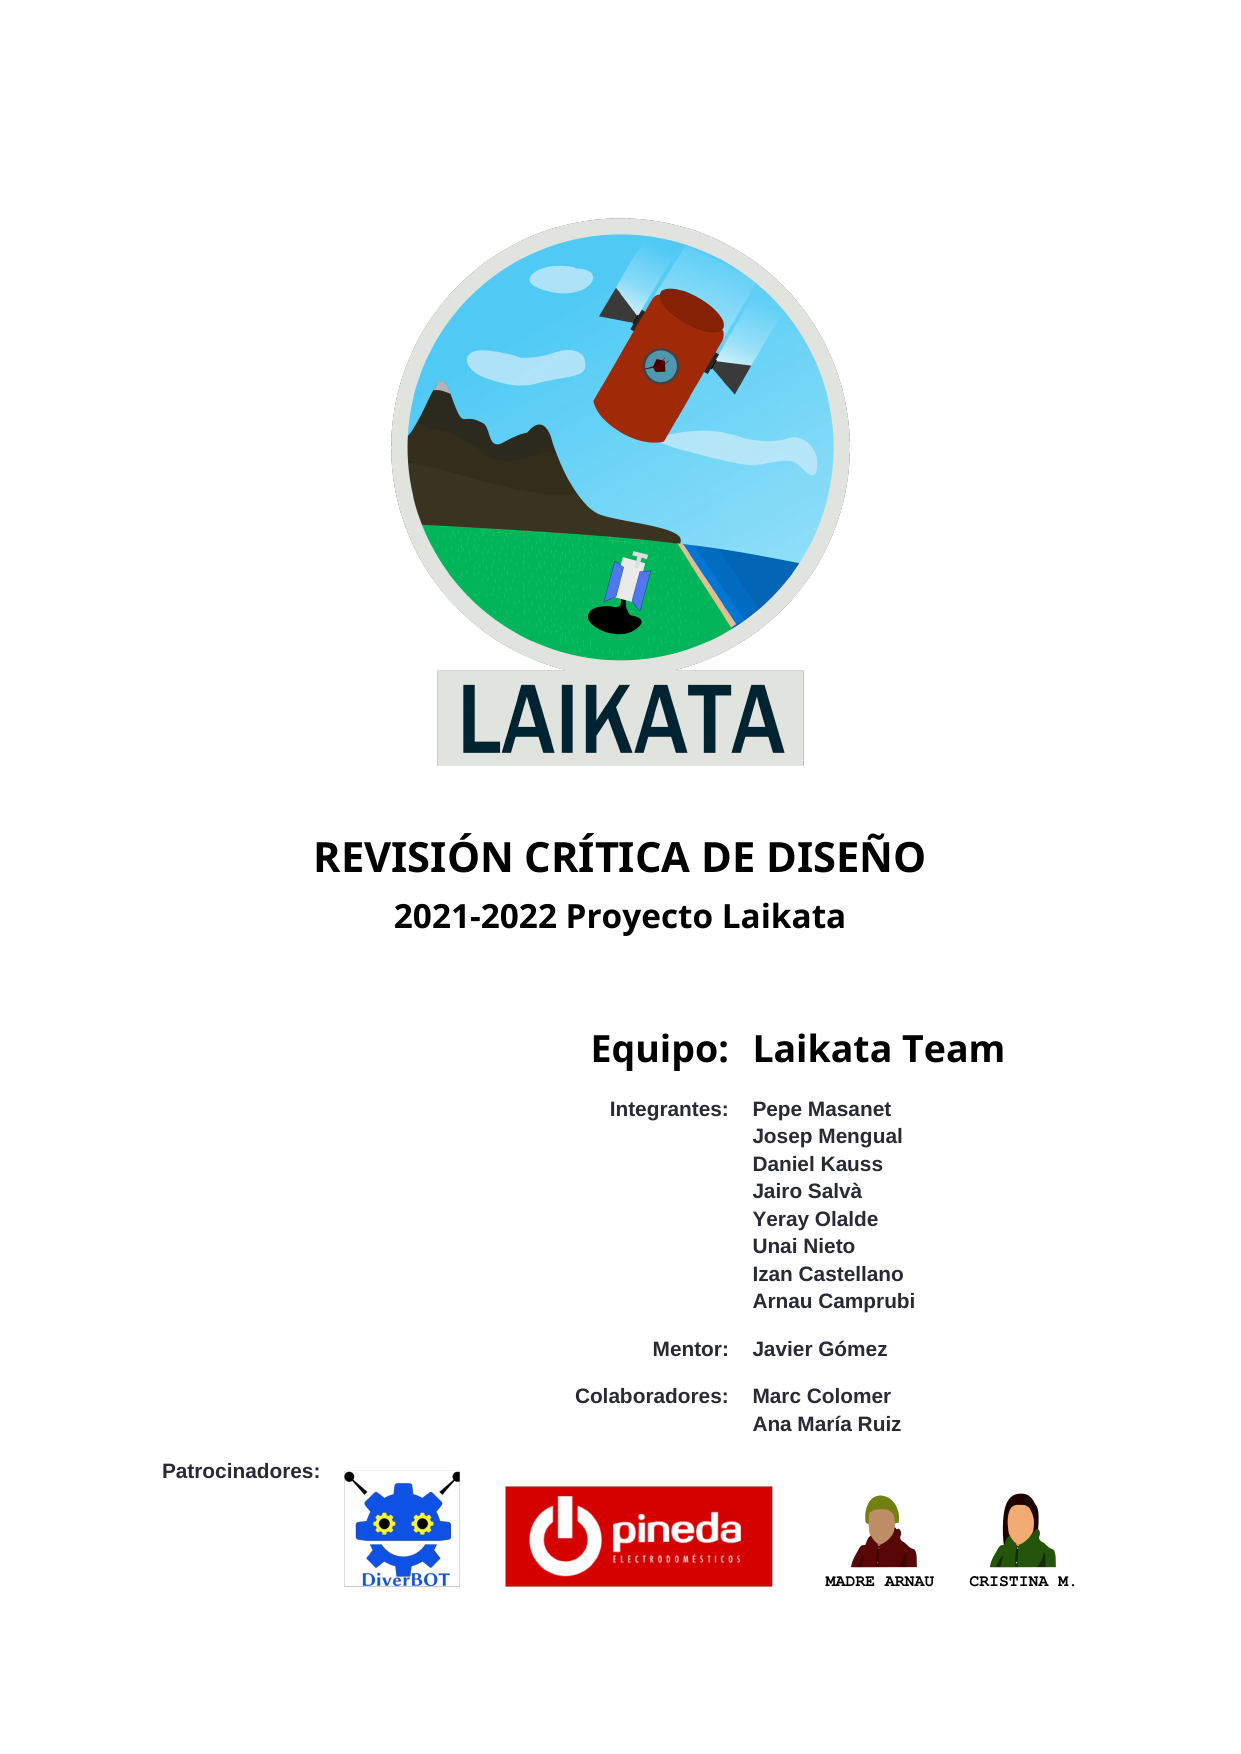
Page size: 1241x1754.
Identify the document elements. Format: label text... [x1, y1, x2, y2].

text 2021-2022 Proyecto Laikata [150, 893, 1090, 938]
table_cell Javier Gómez [740, 1325, 1090, 1372]
picture [376, 205, 870, 625]
table_cell Pepe Masanet Josep Mengual Daniel Kauss Jairo Salvà Yeray Olalde Unai Nieto Izan Castellano Arnau Camprubi [740, 1085, 1090, 1325]
text REVISIÓN CRÍTICA DE DISEÑO [150, 828, 1090, 884]
table_cell [740, 1448, 1090, 1577]
table_header Equipo: [150, 1010, 740, 1085]
table_header Laikata Team [740, 1010, 1090, 1085]
table_cell Colaboradores: [150, 1373, 740, 1447]
table_cell Patrocinadores: [150, 1448, 740, 1577]
table_cell Integrantes: [150, 1085, 740, 1325]
picture [338, 1584, 1088, 1593]
table_cell Mentor: [150, 1325, 740, 1372]
table_cell Marc Colomer Ana María Ruiz [740, 1373, 1090, 1447]
